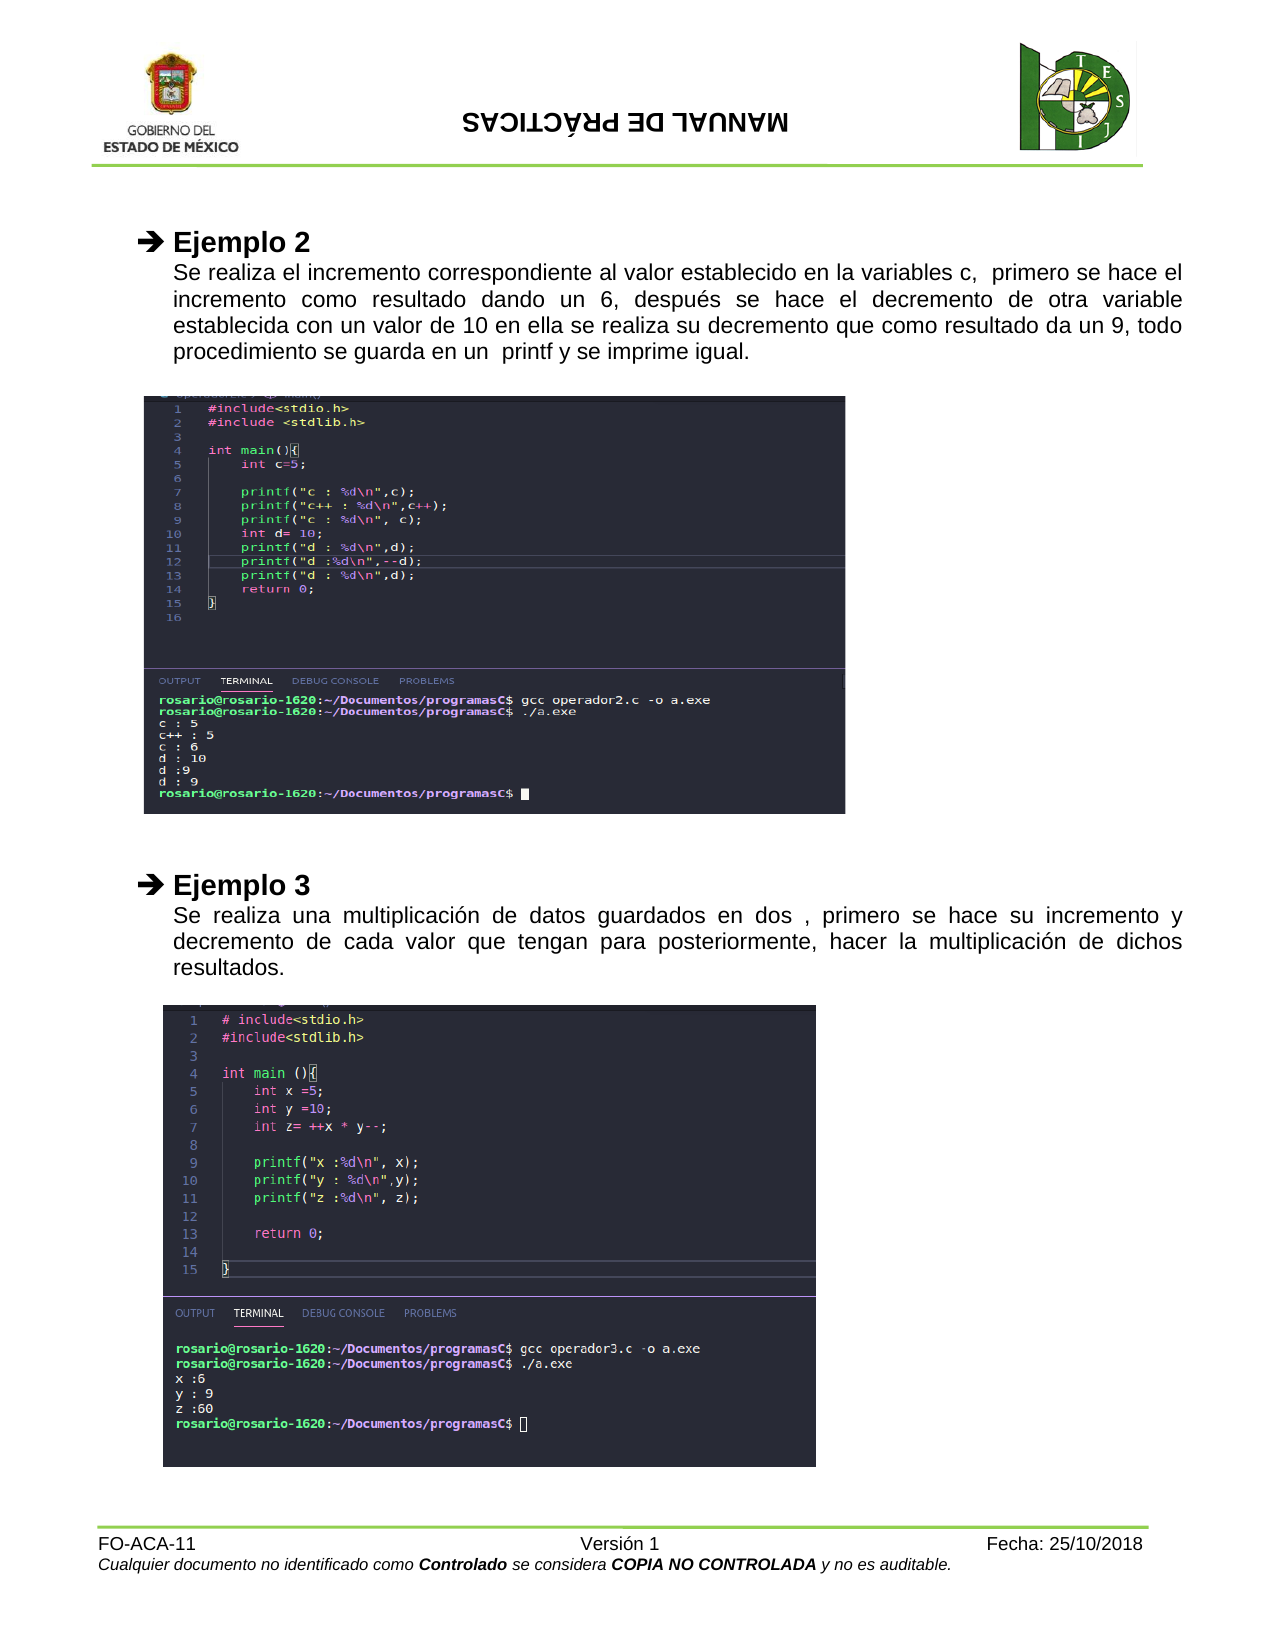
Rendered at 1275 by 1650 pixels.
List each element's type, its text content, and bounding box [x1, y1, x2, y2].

picture [143, 396, 846, 814]
list Se realiza el incremento correspondiente al valor establecido en la variables c, primero se hace el incremento como resultado dando un 6, después se hace el decremento de otra variable establecida con un valor de 10 en ella se realiza su decremento que como resultado da un 9, todo procedimiento se guarda en un printf y se imprime igual. [135, 259, 1183, 365]
picture [95, 42, 241, 161]
list Se realiza una multiplicación de datos guardados en dos , primero se hace su incremento y decremento de cada valor que tengan para posteriormente, hacer la multiplicación de dichos resultados. [135, 902, 1183, 981]
list Ejemplo 3 [135, 868, 1183, 902]
list Ejemplo 2 [135, 226, 1183, 259]
picture [1018, 41, 1137, 157]
picture [163, 1005, 816, 1467]
